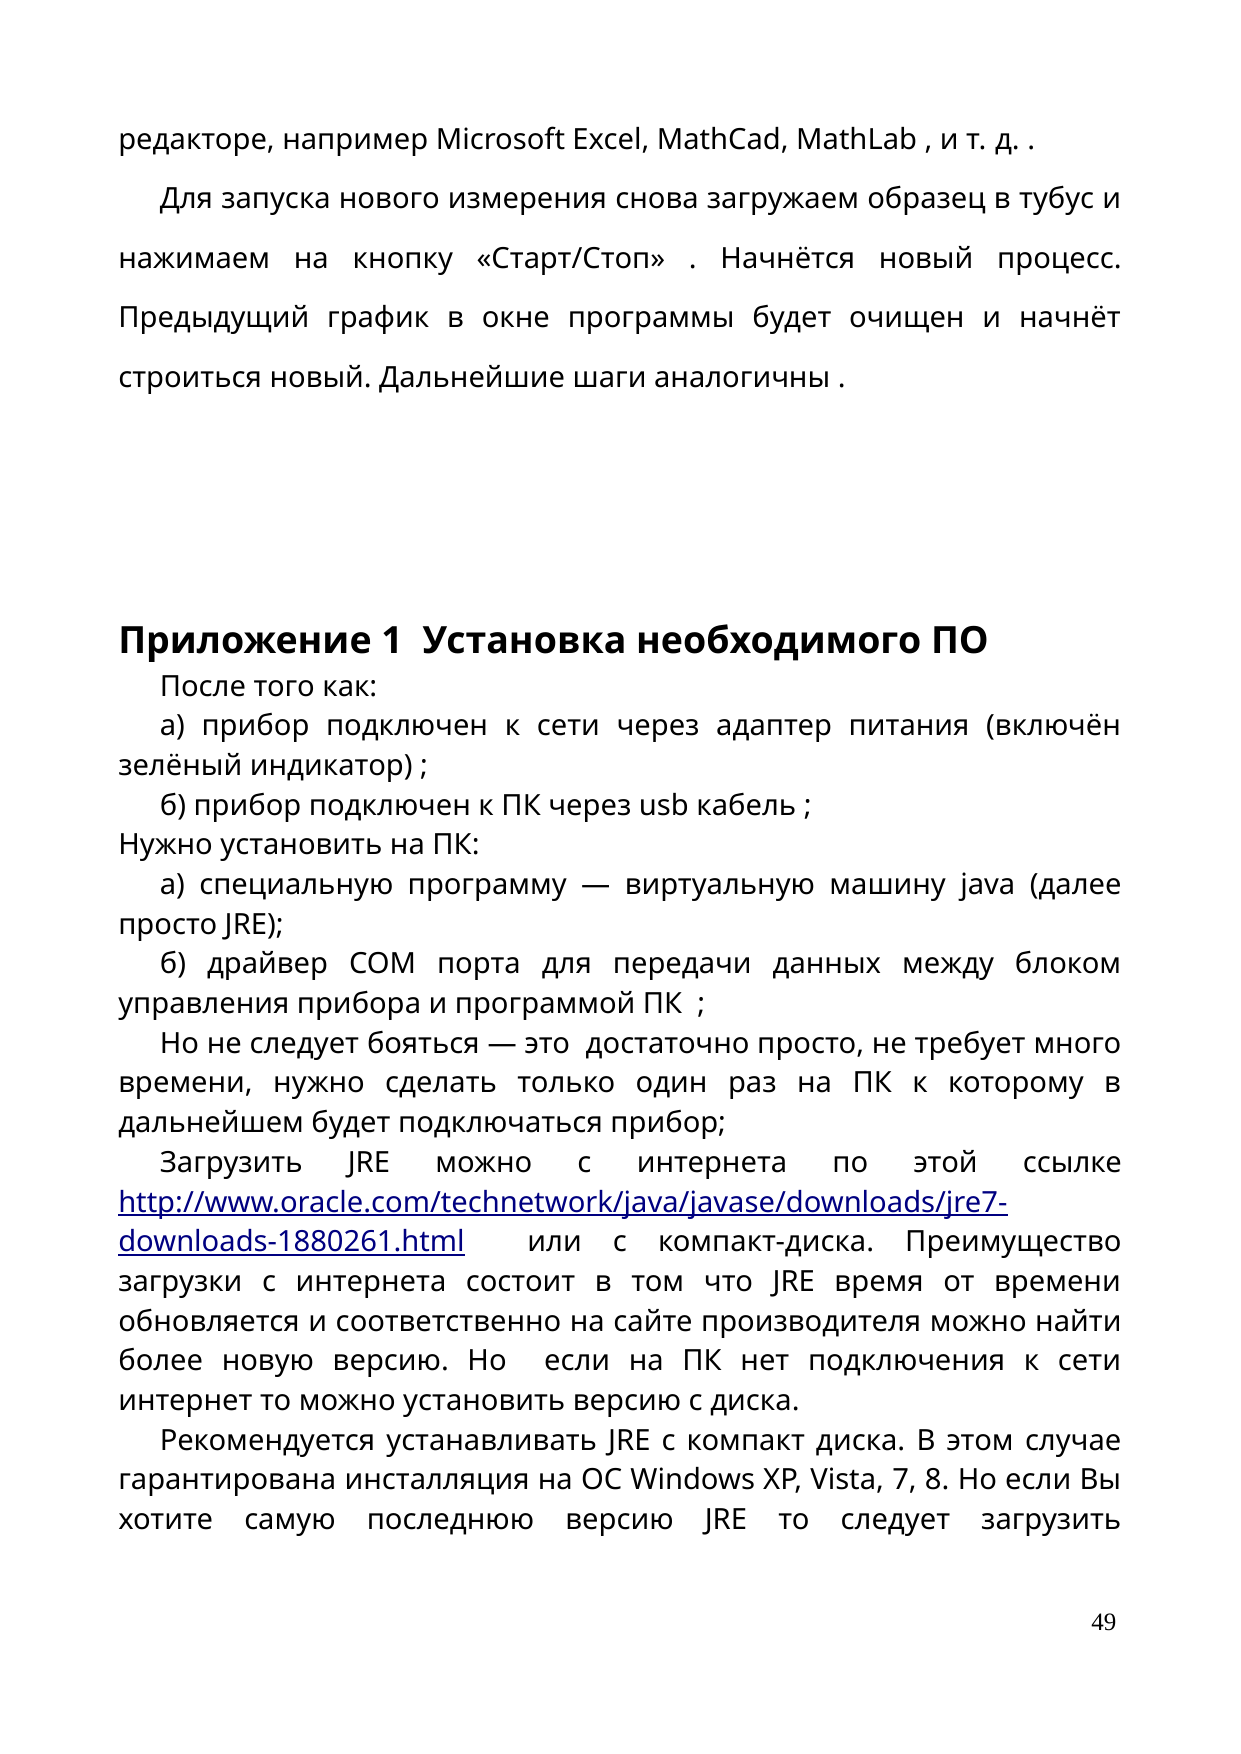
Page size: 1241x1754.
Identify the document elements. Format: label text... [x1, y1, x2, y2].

text б) драйвер СОМ порта для передачи данных между блоком управления прибора и программой ПК ; [118, 943, 1122, 1022]
text а) прибор подключен к сети через адаптер питания (включён зелёный индикатор) ; [118, 704, 1122, 784]
text Загрузить JRE можно с интернета по этой ссылке http://www.oracle.com/technetwork/java/javase/downloads/jre7-downloads-1880261.html или с компакт-диска. Преимущество загрузки с интернета состоит в том что JRE время от времени обновляется и соответственно на сайте производителя можно найти более новую версию. Но если на ПК нет подключения к сети интернет то можно установить версию с диска. [118, 1141, 1122, 1419]
text Но не следует бояться — это достаточно просто, не требует много времени, нужно сделать только один раз на ПК к которому в дальнейшем будет подключаться прибор; [118, 1022, 1122, 1141]
text Для запуска нового измерения снова загружаем образец в тубус и нажимаем на кнопку «Старт/Стоп» . Начнётся новый процесс. Предыдущий график в окне программы будет очищен и начнёт строиться новый. Дальнейшие шаги аналогичны . [118, 178, 1122, 396]
text Приложение 1 Установка необходимого ПО [118, 614, 1122, 665]
text После того как: [118, 665, 1122, 704]
text Рекомендуется устанавливать JRE с компакт диска. В этом случае гарантирована инсталляция на ОС Windows XP, Vista, 7, 8. Но если Вы хотите самую последнюю версию JRE то следует загрузить [118, 1419, 1122, 1538]
text б) прибор подключен к ПК через usb кабель ; [118, 784, 1122, 824]
text Нужно установить на ПК: [118, 824, 1122, 863]
text а) специальную программу — виртуальную машину java (далее просто JRE); [118, 863, 1122, 943]
text редакторе, например Microsoft Excel, MathCad, MathLab , и т. д. . [118, 118, 1122, 158]
